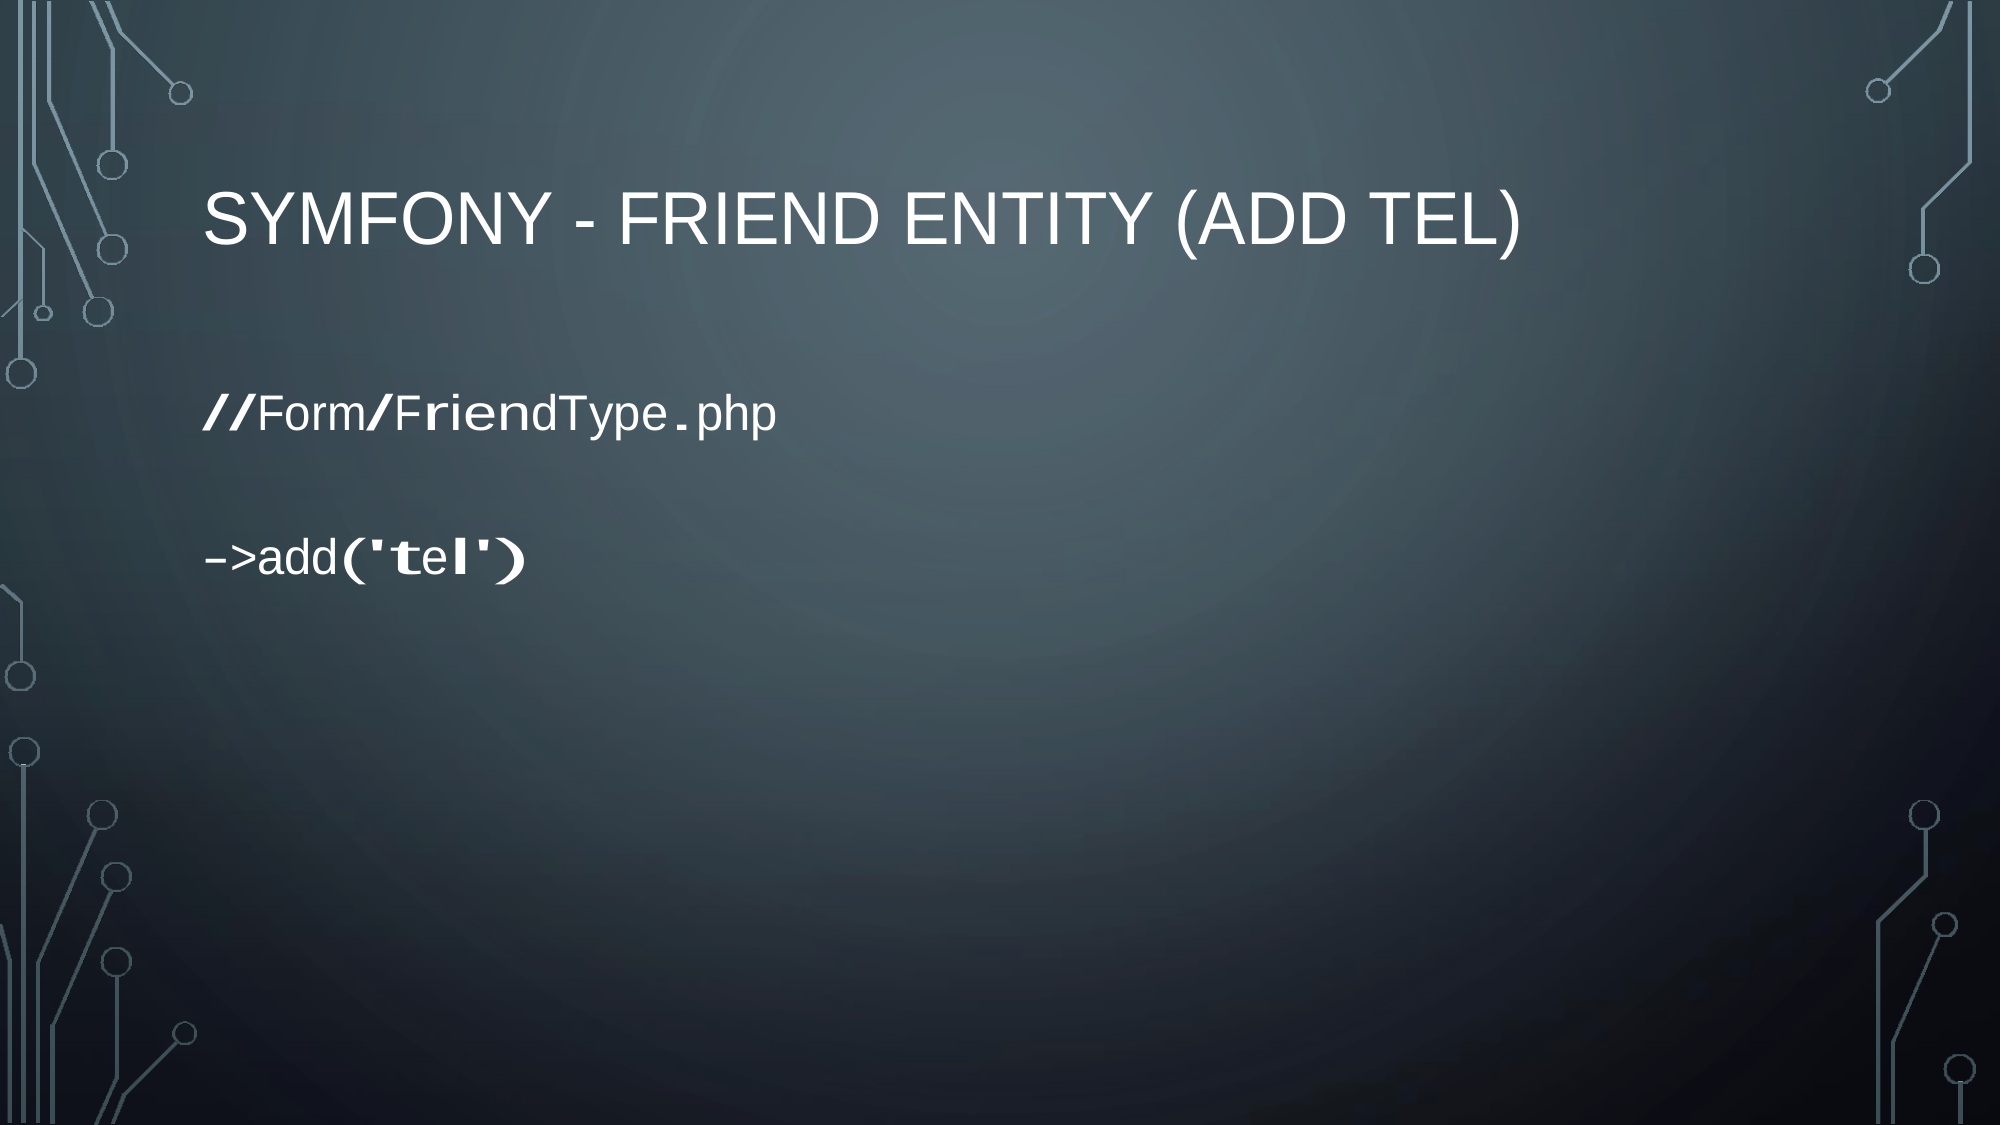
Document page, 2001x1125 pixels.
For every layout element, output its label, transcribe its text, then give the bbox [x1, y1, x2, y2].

picture [0, 0, 2000, 1125]
text ->add('tel') [202, 528, 1971, 585]
subtitle SYMFONY - FRIEND ENTITY (ADD TEL) [202, 174, 1971, 260]
text //Form/FriendType.php [202, 384, 1971, 441]
